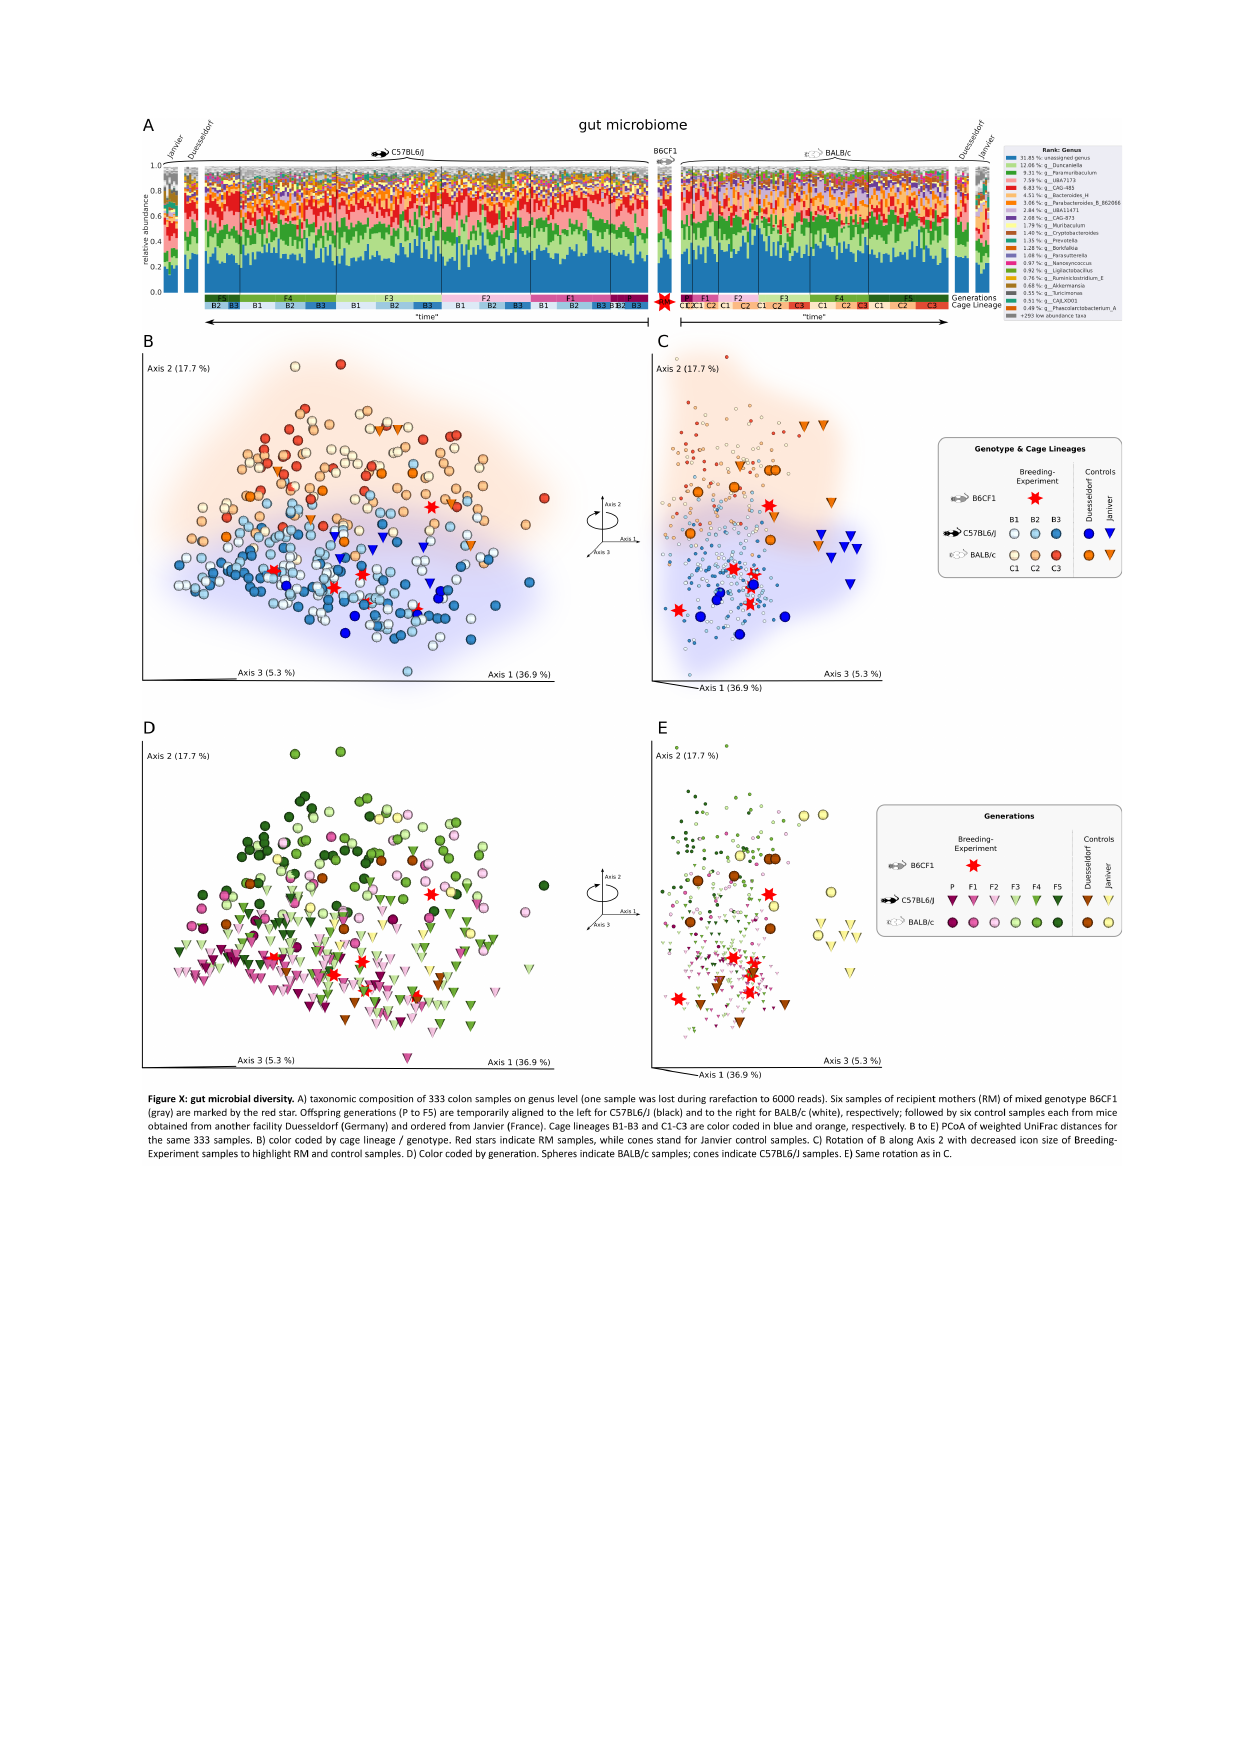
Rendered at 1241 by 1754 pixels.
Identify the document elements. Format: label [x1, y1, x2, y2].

picture [118, 118, 1123, 1166]
